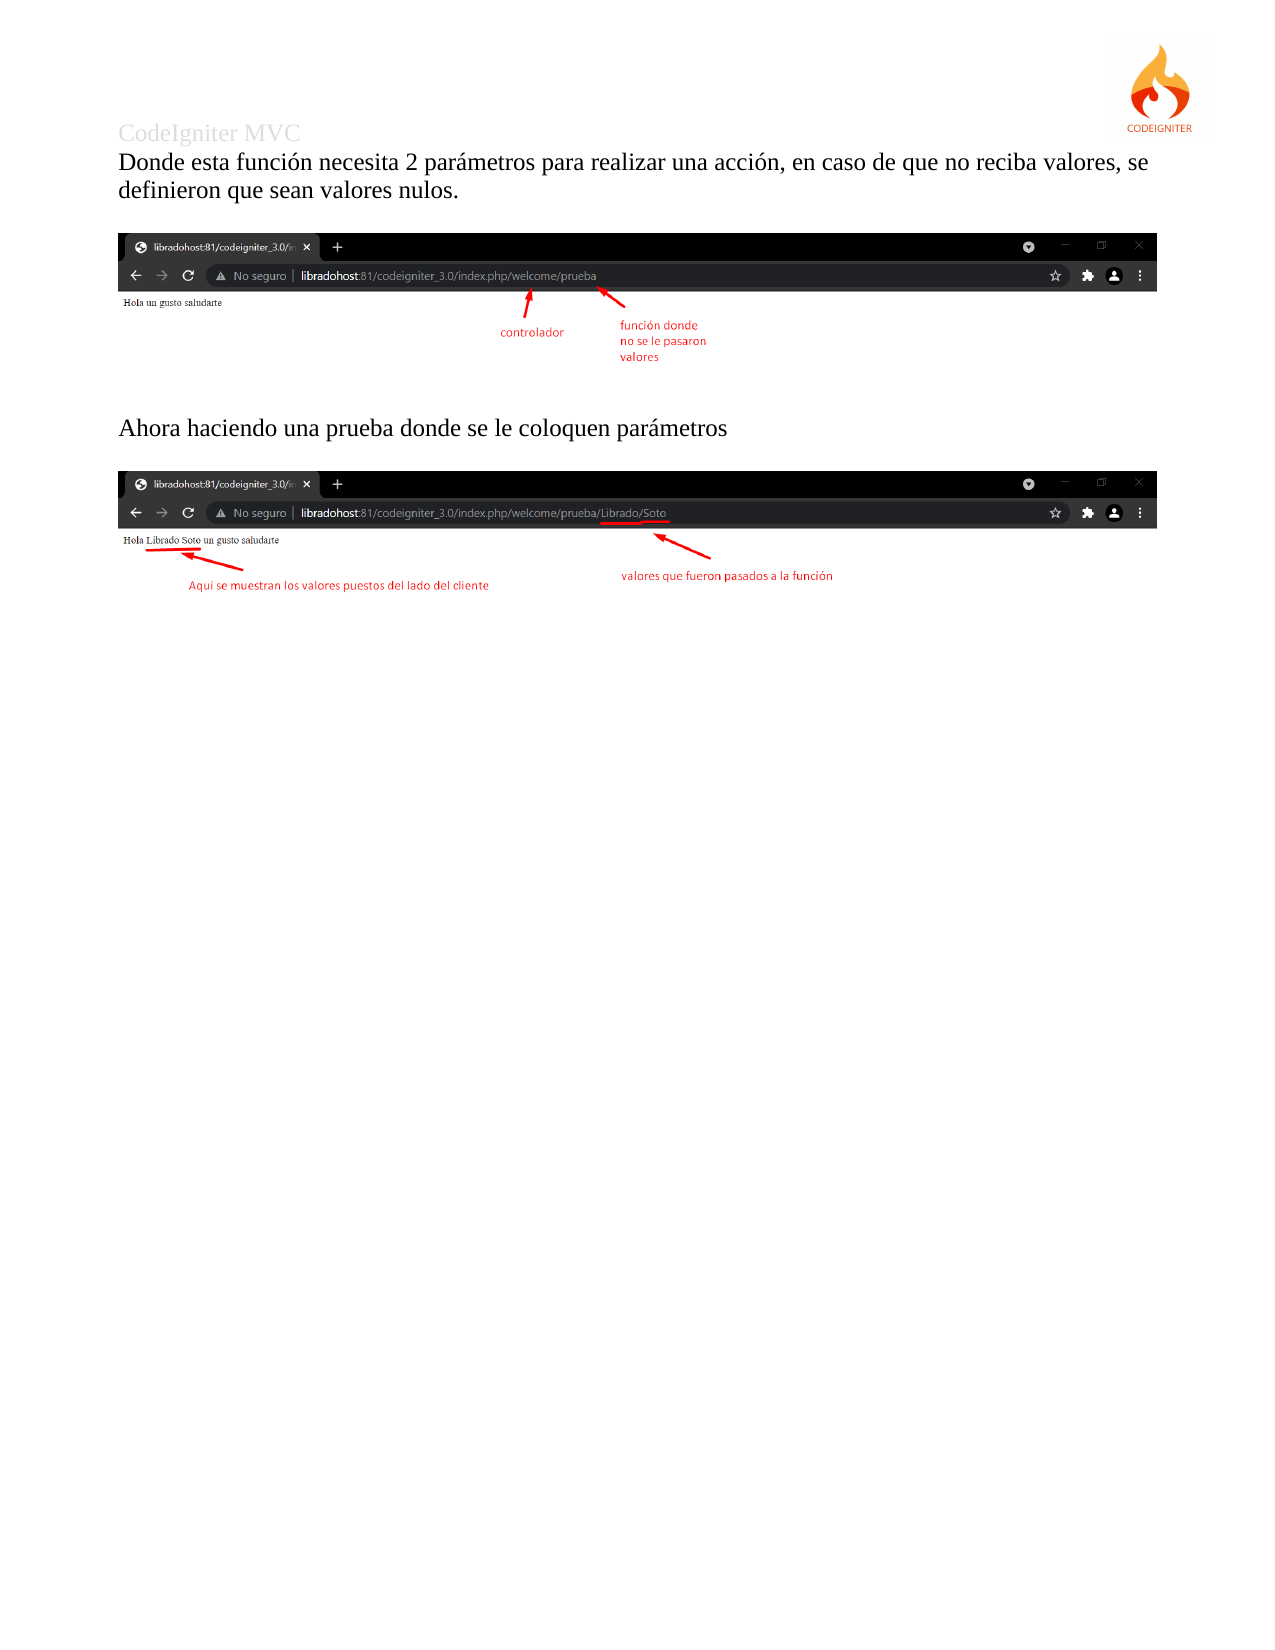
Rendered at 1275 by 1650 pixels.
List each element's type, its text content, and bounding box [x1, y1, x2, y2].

picture [118, 471, 1157, 627]
text Donde esta función necesita 2 parámetros para realizar una acción, en caso de que no reciba valores, se definieron que sean valores nulos. [118, 147, 1157, 204]
picture [1107, 36, 1213, 142]
text Ahora haciendo una prueba donde se le coloquen parámetros [118, 413, 1157, 442]
picture [118, 233, 1157, 385]
